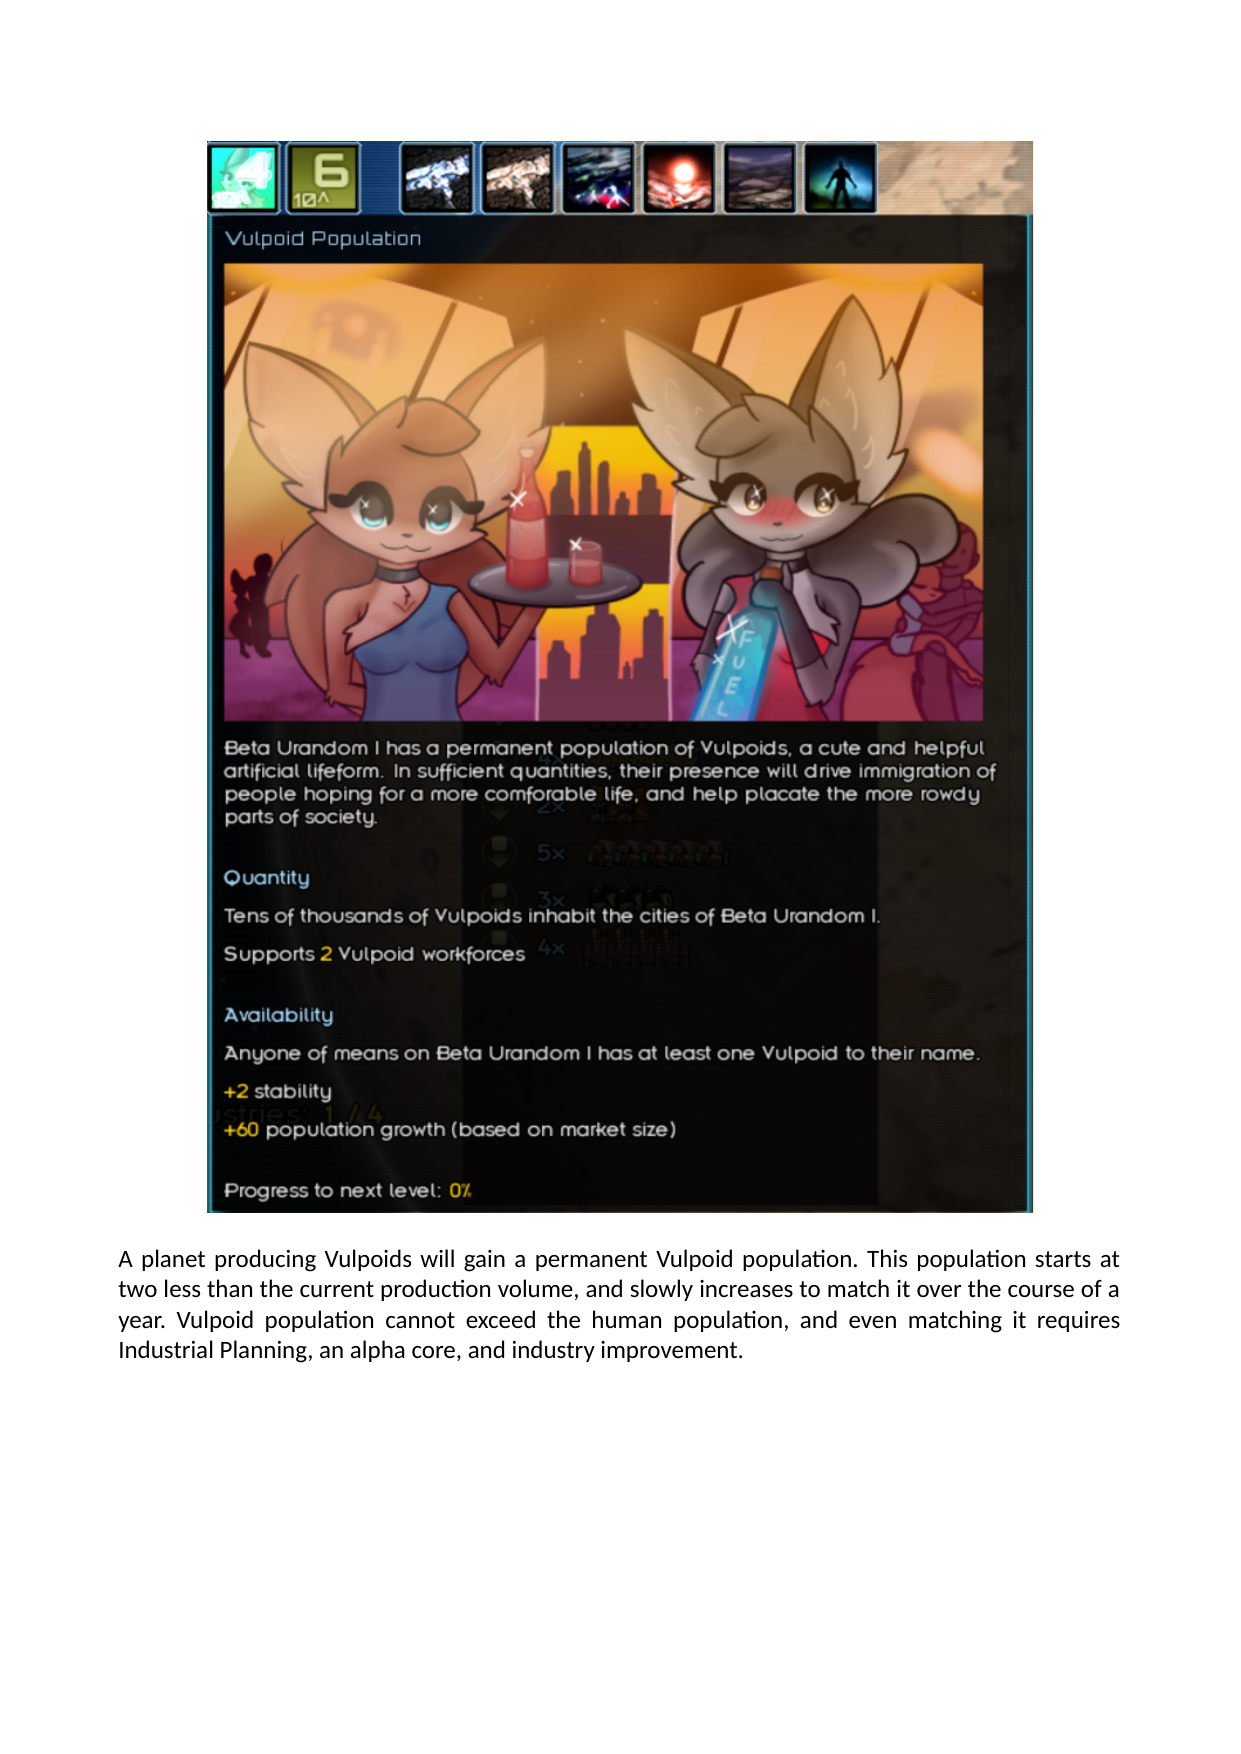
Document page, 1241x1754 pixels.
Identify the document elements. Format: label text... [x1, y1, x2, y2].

picture [207, 141, 1034, 1213]
text A planet producing Vulpoids will gain a permanent Vulpoid population. This population starts at two less than the current production volume, and slowly increases to match it over the course of a year. Vulpoid population cannot exceed the human population, and even matching it requires Industrial Planning, an alpha core, and industry improvement. [118, 118, 1122, 1365]
